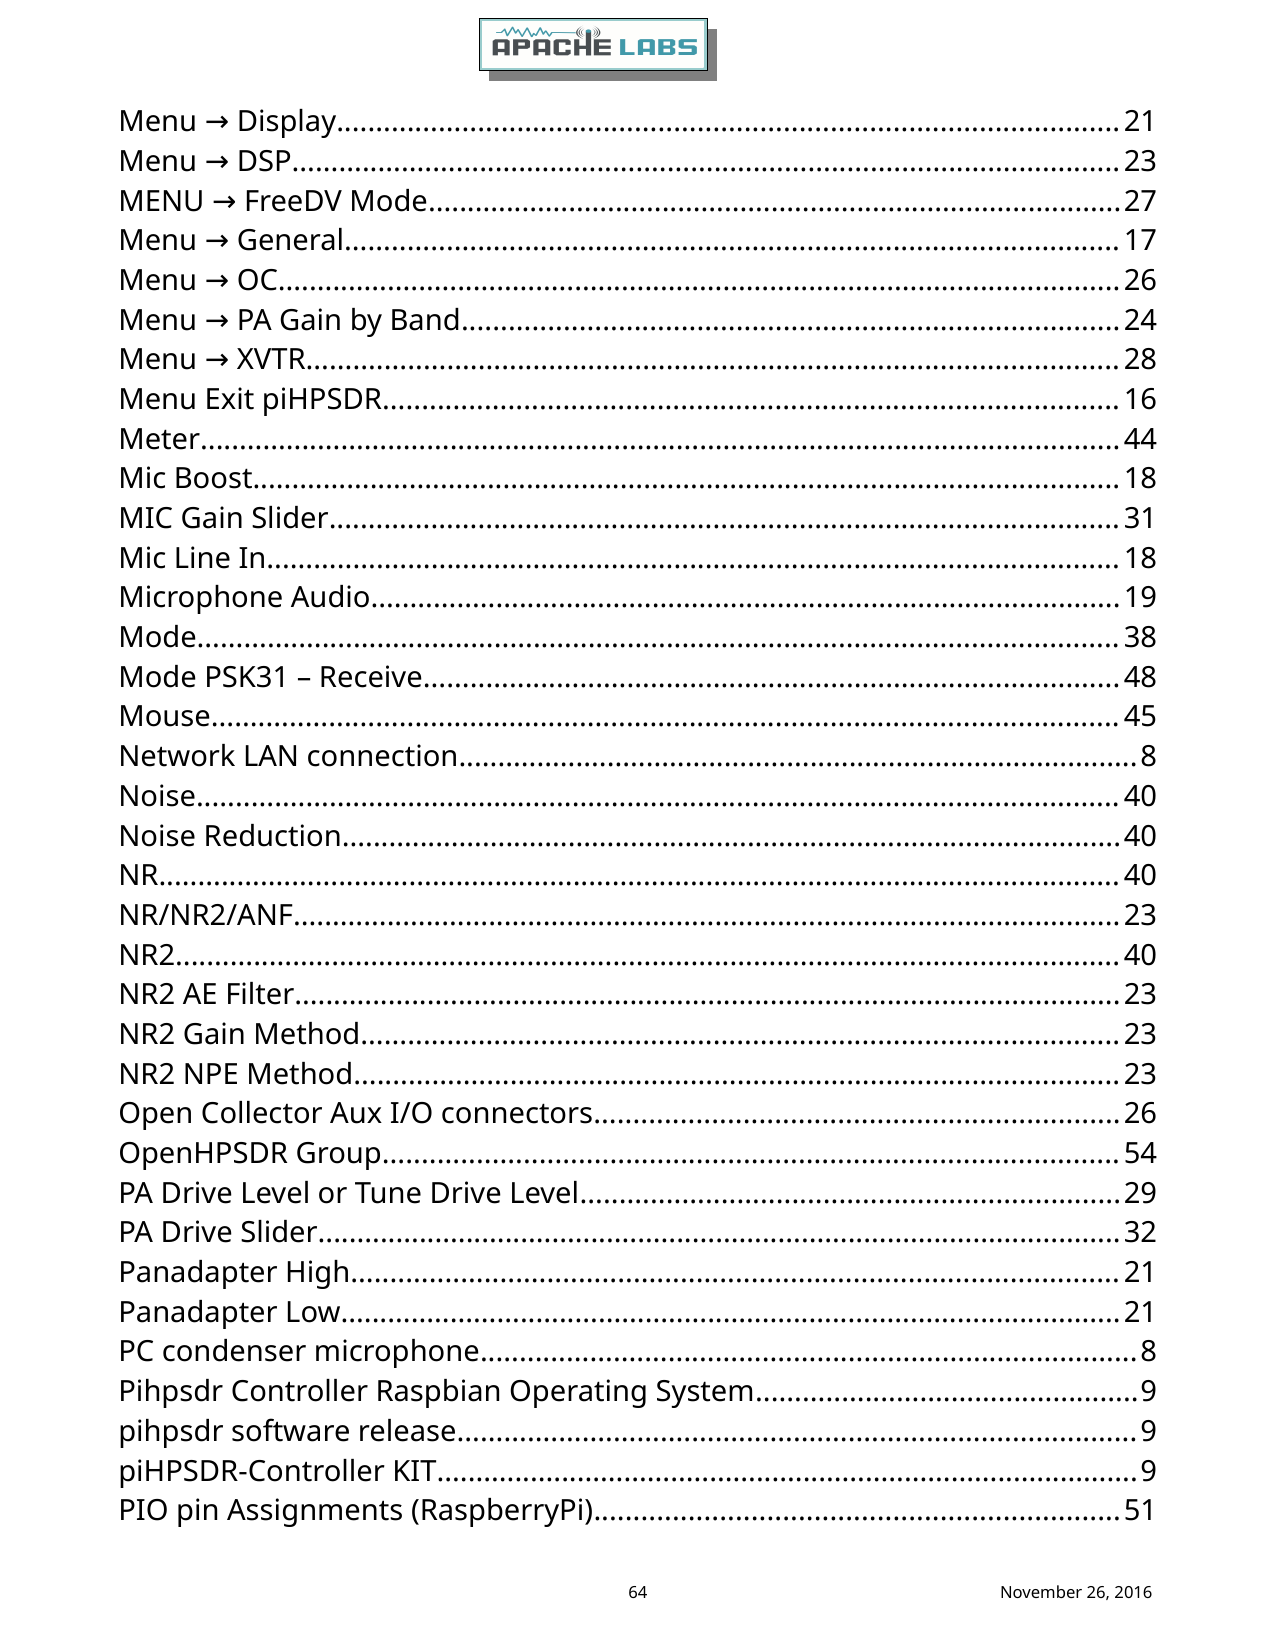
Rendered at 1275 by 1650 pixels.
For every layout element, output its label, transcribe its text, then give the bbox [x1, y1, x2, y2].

text Mode PSK31 – Receive 48 [118, 656, 1157, 696]
text Menu → General 17 [118, 219, 1157, 259]
text Open Collector Aux I/O connectors 26 [118, 1093, 1157, 1132]
text Mic Line In 18 [118, 537, 1157, 577]
text Noise 40 [118, 775, 1157, 815]
text PA Drive Slider 32 [118, 1212, 1157, 1251]
text Menu → XVTR 28 [118, 338, 1157, 378]
text PC condenser microphone 8 [118, 1331, 1157, 1370]
text Meter 44 [118, 418, 1157, 458]
text PA Drive Level or Tune Drive Level 29 [118, 1172, 1157, 1212]
picture [482, 21, 704, 68]
text Noise Reduction 40 [118, 815, 1157, 854]
text pihpsdr software release 9 [118, 1410, 1157, 1450]
text Panadapter Low 21 [118, 1291, 1157, 1331]
text piHPSDR-Controller KIT 9 [118, 1450, 1157, 1489]
text NR2 NPE Method 23 [118, 1053, 1157, 1093]
text NR2 40 [118, 934, 1157, 973]
text Pihpsdr Controller Raspbian Operating System 9 [118, 1370, 1157, 1410]
text Mic Boost 18 [118, 458, 1157, 497]
text NR 40 [118, 854, 1157, 894]
text Menu → Display 21 [118, 100, 1157, 140]
text NR/NR2/ANF 23 [118, 894, 1157, 934]
text Menu → PA Gain by Band 24 [118, 299, 1157, 338]
text PIO pin Assignments (RaspberryPi) 51 [118, 1489, 1157, 1529]
text NR2 Gain Method 23 [118, 1013, 1157, 1053]
text Menu → OC 26 [118, 259, 1157, 299]
text Mouse 45 [118, 696, 1157, 735]
text Menu → DSP 23 [118, 140, 1157, 180]
text MIC Gain Slider 31 [118, 497, 1157, 537]
text OpenHPSDR Group 54 [118, 1132, 1157, 1172]
text Panadapter High 21 [118, 1251, 1157, 1291]
text NR2 AE Filter 23 [118, 973, 1157, 1013]
text Mode 38 [118, 616, 1157, 656]
text Microphone Audio 19 [118, 577, 1157, 616]
text Menu Exit piHPSDR 16 [118, 378, 1157, 418]
text MENU → FreeDV Mode 27 [118, 180, 1157, 219]
text Network LAN connection 8 [118, 735, 1157, 775]
